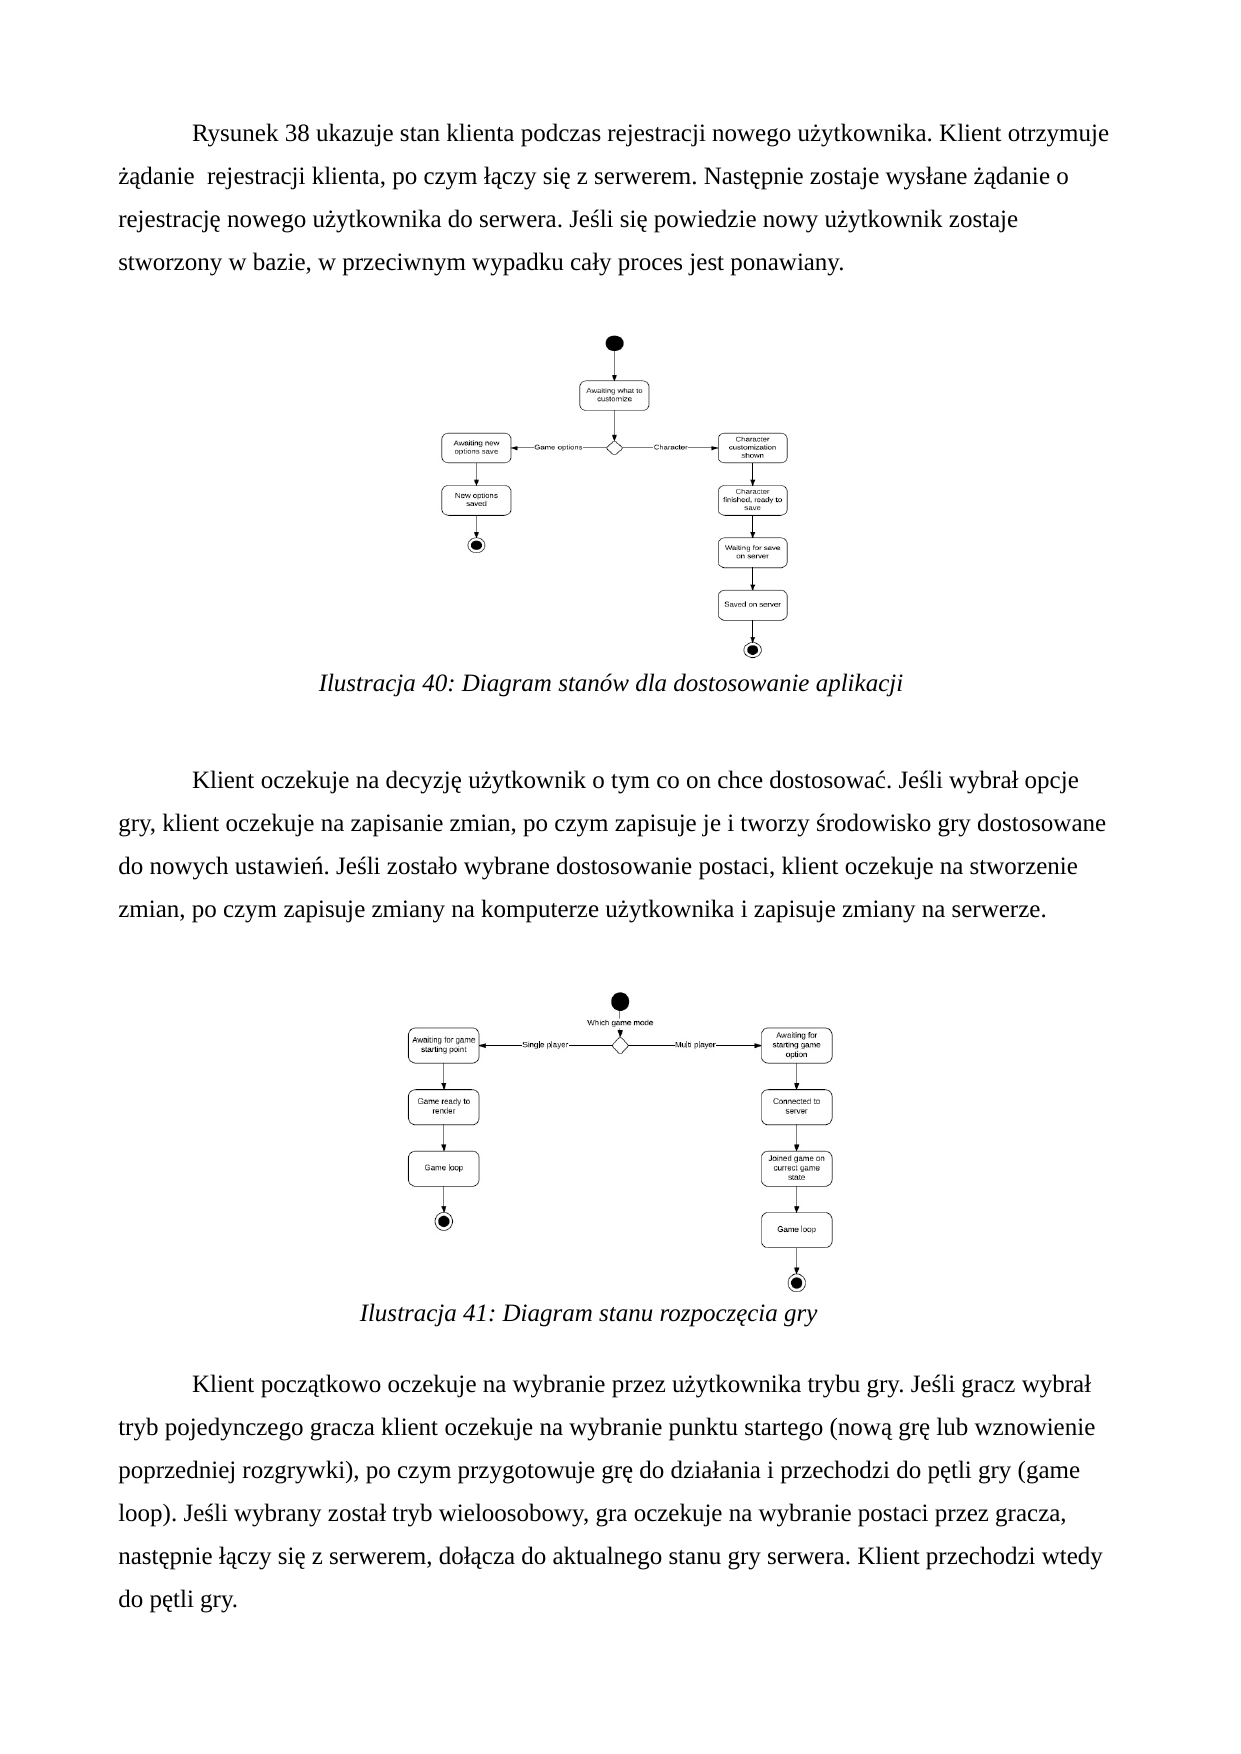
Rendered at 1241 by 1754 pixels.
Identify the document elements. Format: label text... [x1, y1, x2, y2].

text Ilustracja 41: Diagram stanu rozpoczęcia gry [359, 972, 881, 1327]
text Klient początkowo oczekuje na wybranie przez użytkownika trybu gry. Jeśli gracz wybrał tryb pojedynczego gracza klient oczekuje na wybranie punktu startego (nową grę lub wznowienie poprzedniej rozgrywki), po czym przygotowuje grę do działania i przechodzi do pętli gry (game loop). Jeśli wybrany został tryb wieloosobowy, gra oczekuje na wybranie postaci przez gracza, następnie łączy się z serwerem, dołącza do aktualnego stanu gry serwera. Klient przechodzi wtedy do pętli gry. [118, 1369, 1122, 1613]
text Klient oczekuje na decyzję użytkownik o tym co on chce dostosować. Jeśli wybrał opcje gry, klient oczekuje na zapisanie zmian, po czym zapisuje je i tworzy środowisko gry dostosowane do nowych ustawień. Jeśli zostało wybrane dostosowanie postaci, klient oczekuje na stworzenie zmian, po czym zapisuje zmiany na komputerze użytkownika i zapisuje zmiany na serwerze. [118, 765, 1122, 923]
text Ilustracja 40: Diagram stanów dla dostosowanie aplikacji [318, 327, 922, 696]
picture [431, 314, 809, 668]
text Rysunek 38 ukazuje stan klienta podczas rejestracji nowego użytkownika. Klient otrzymuje żądanie rejestracji klienta, po czym łączy się z serwerem. Następnie zostaje wysłane żądanie o rejestrację nowego użytkownika do serwera. Jeśli się powiedzie nowy użytkownik zostaje stworzony w bazie, w przeciwnym wypadku cały proces jest ponawiany. [118, 118, 1122, 276]
picture [390, 959, 850, 1298]
